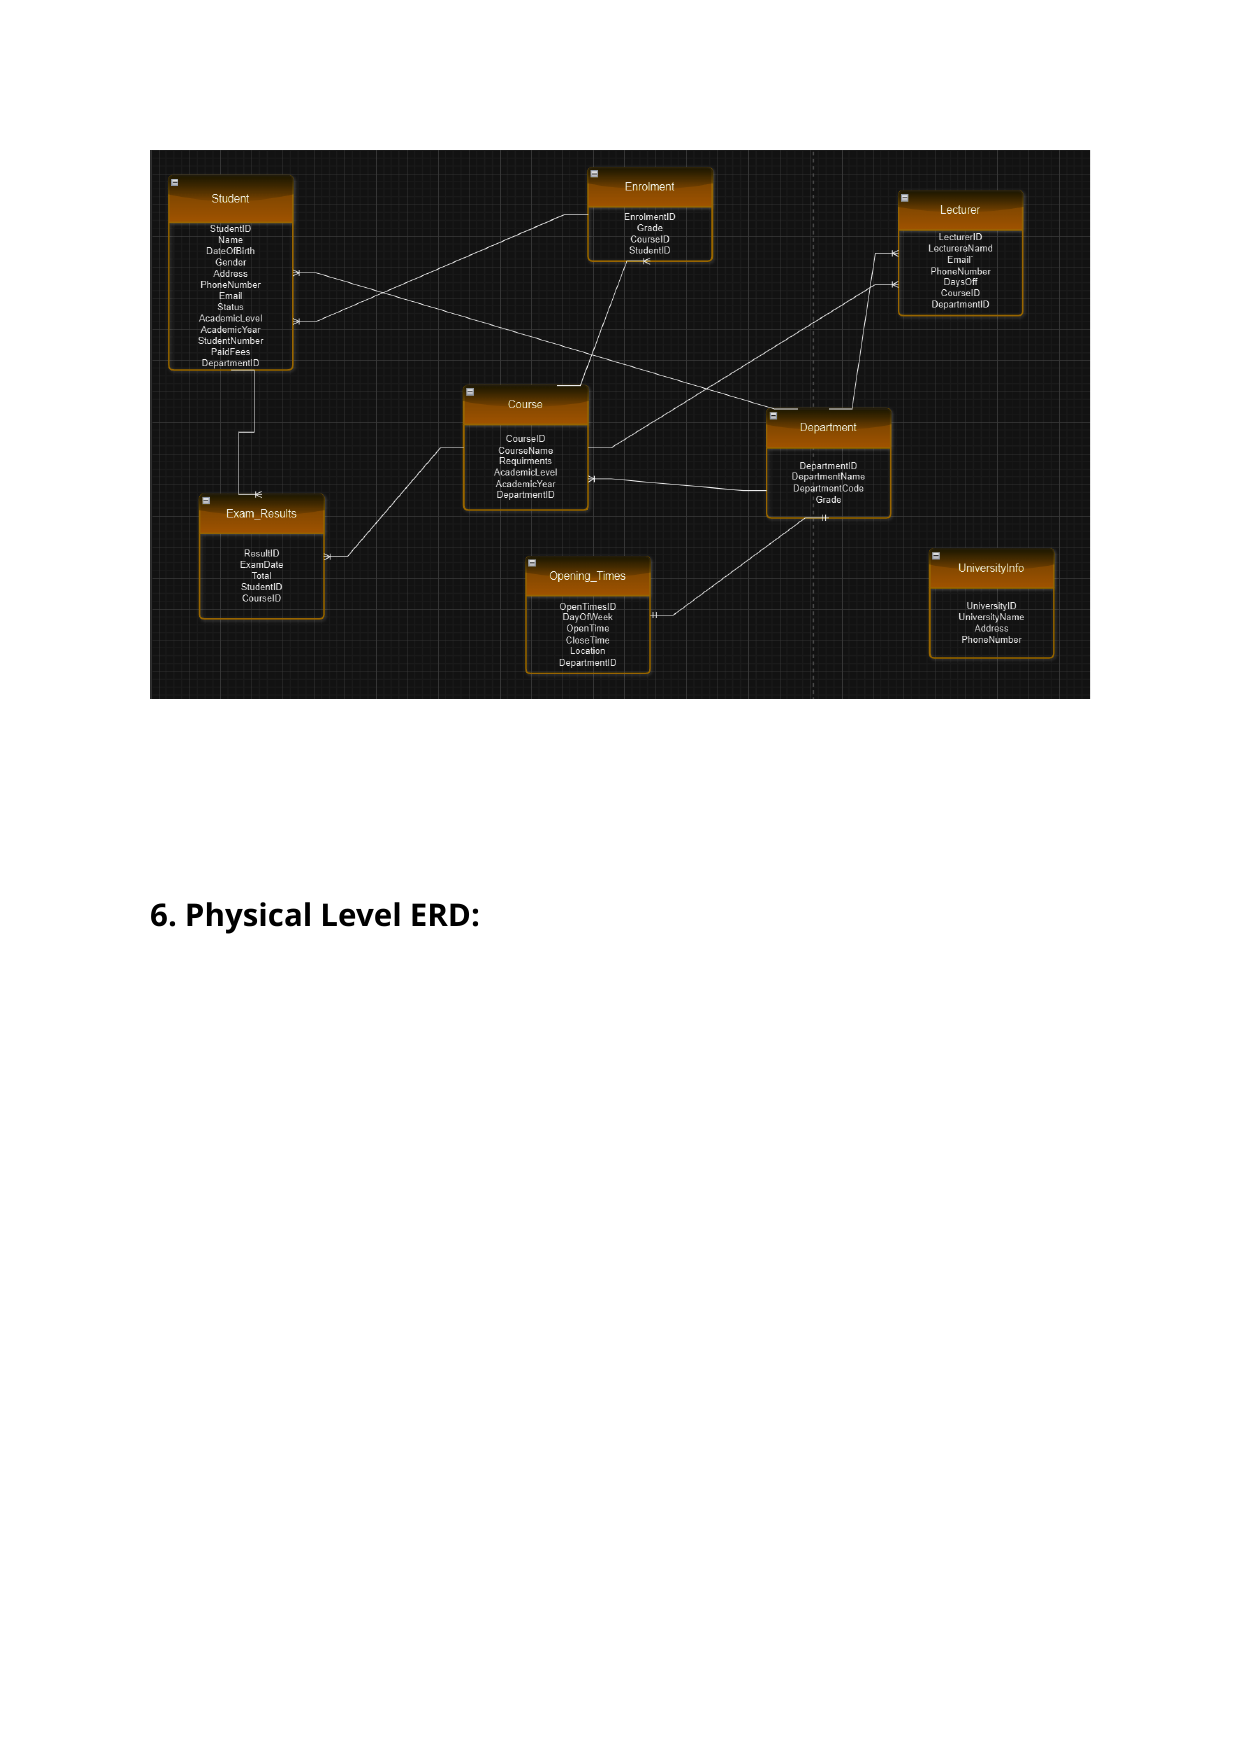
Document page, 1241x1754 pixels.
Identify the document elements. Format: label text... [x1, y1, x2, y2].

text 6. Physical Level ERD: [150, 893, 1090, 936]
